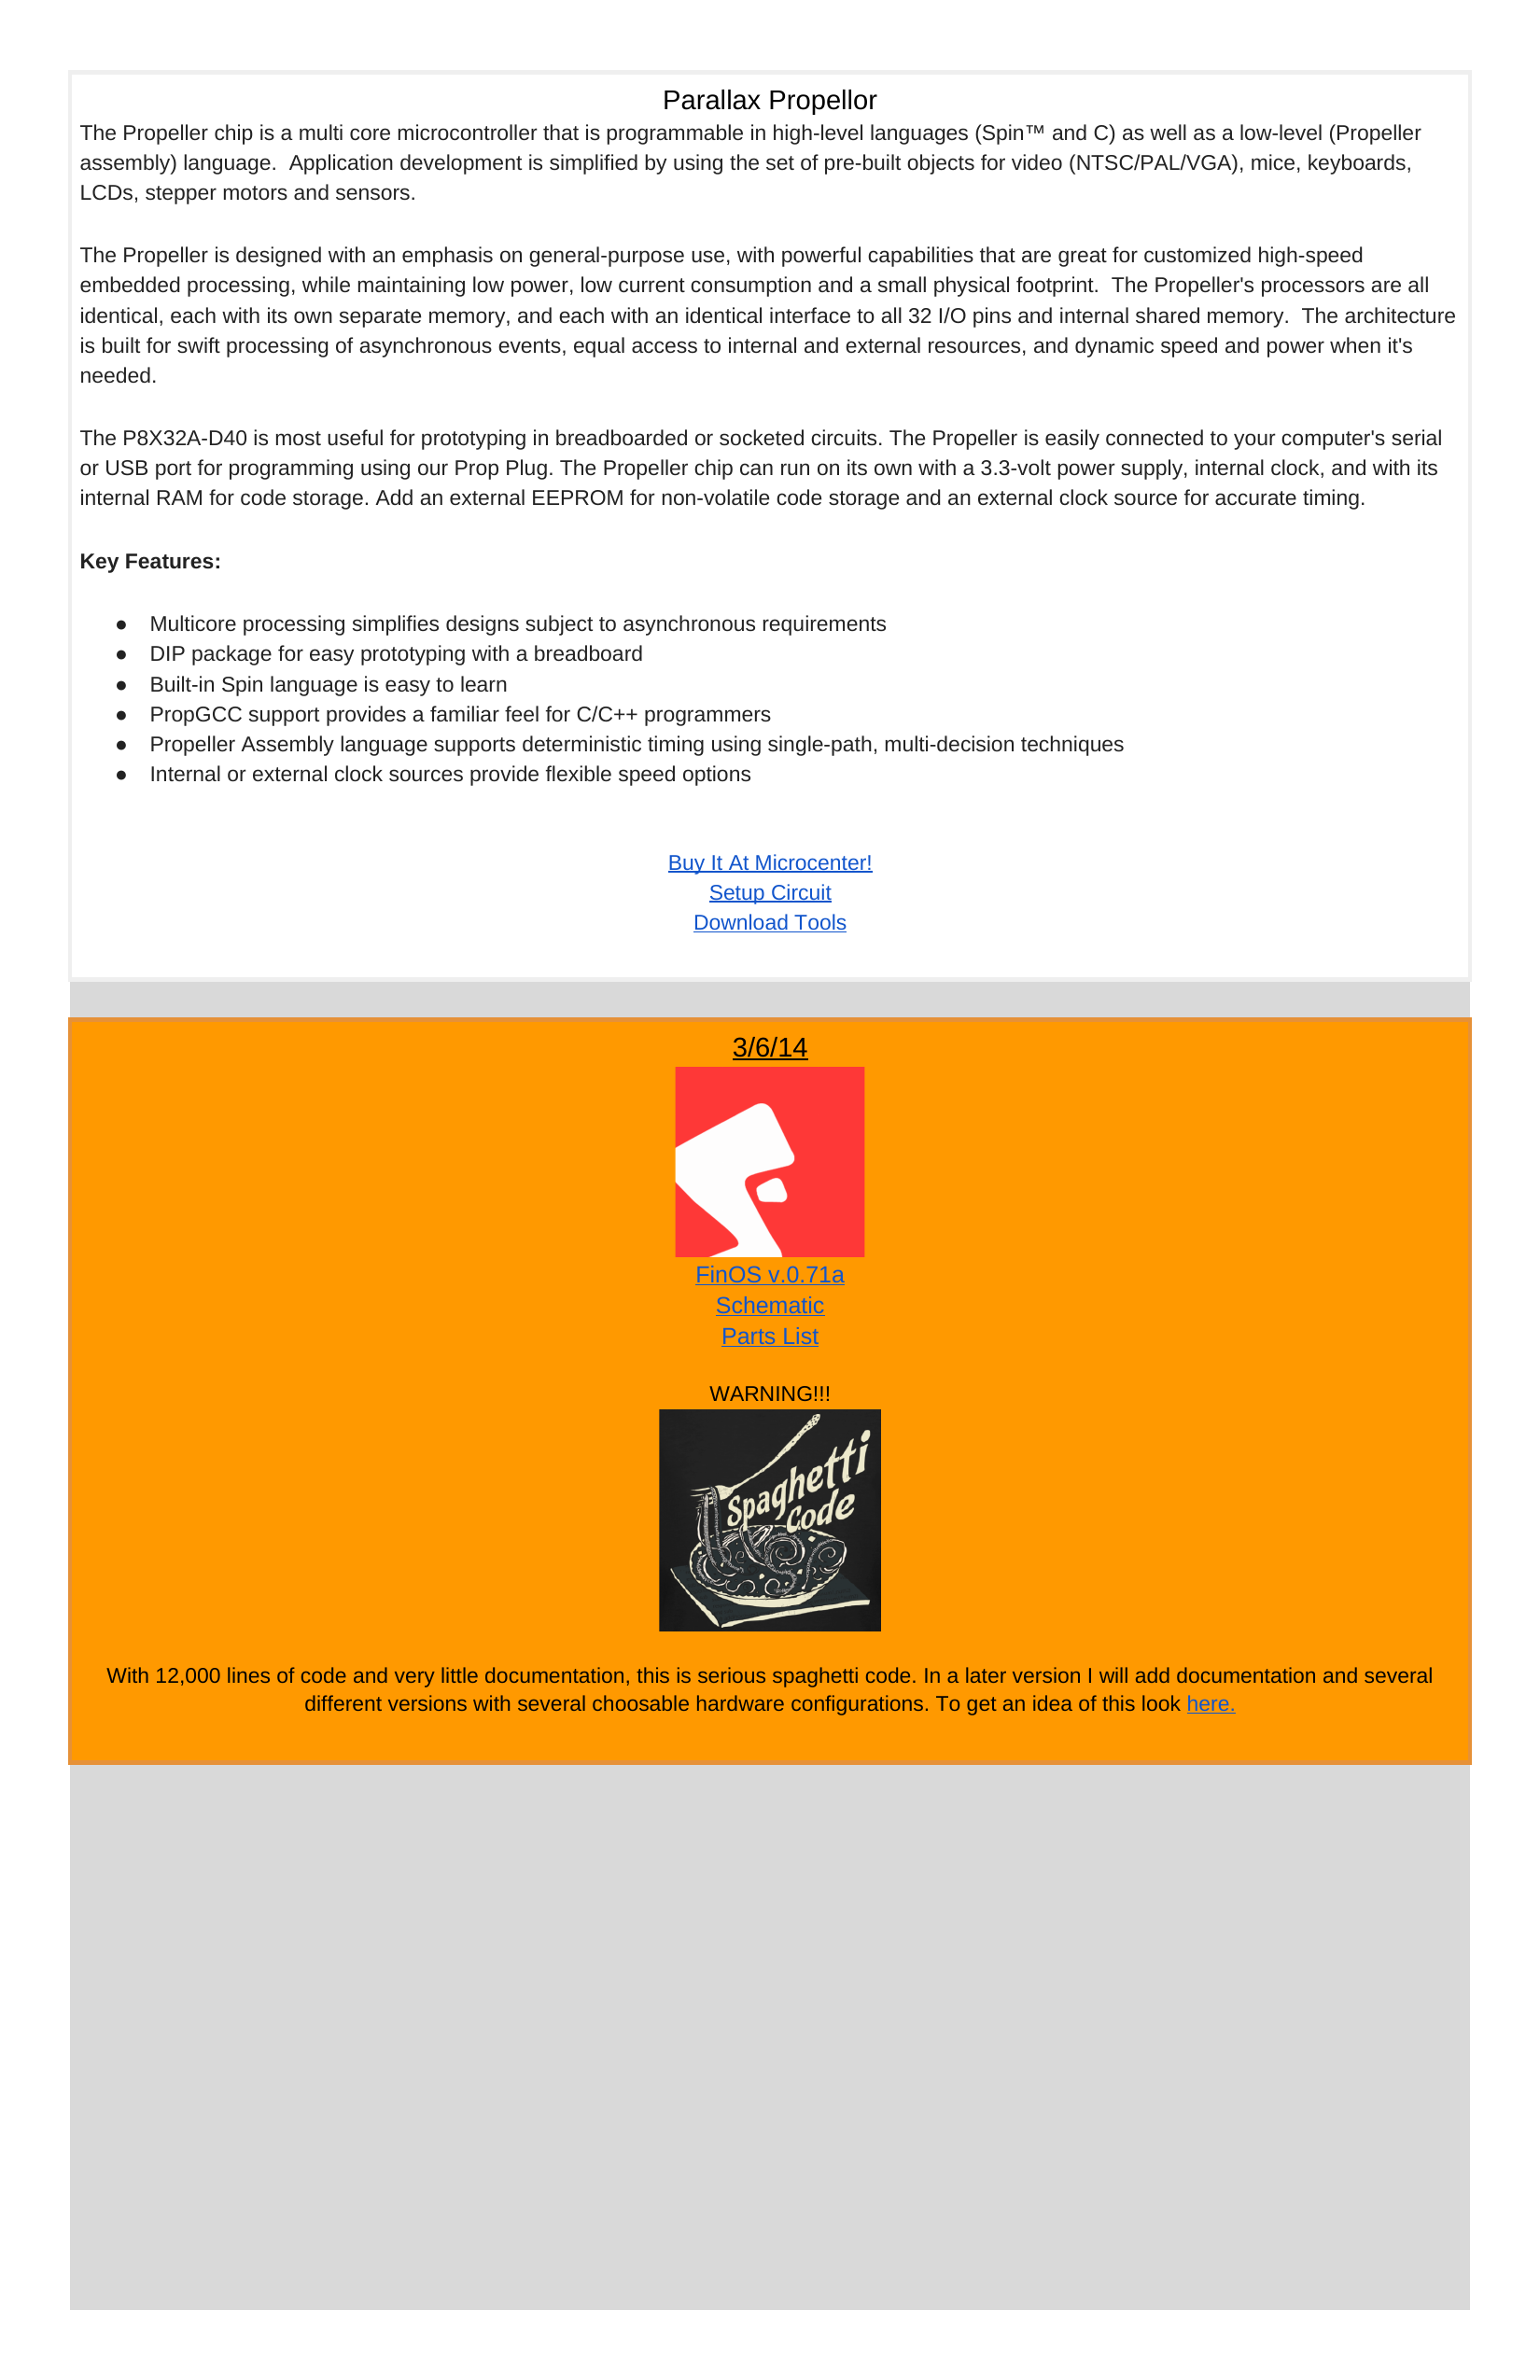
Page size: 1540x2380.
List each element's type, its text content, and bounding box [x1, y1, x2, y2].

picture [659, 1409, 881, 1631]
picture [675, 1067, 865, 1257]
table_header 3/6/14 FinOS v.0.71a Schematic Parts List WARNING!!! With 12,000 lines of code and very little documentation, this is serious spaghetti code. In a later version I will add documentation and several different versions with several choosable hardware configurations. To get an idea of this look here. [72, 1022, 1468, 1760]
table_header Parallax Propellor The Propeller chip is a multi core microcontroller that is programmable in high-level languages (Spin™ and C) as well as a low-level (Propeller assembly) language. Application development is simplified by using the set of pre-built objects for video (NTSC/PAL/VGA), mice, keyboards, LCDs, stepper motors and sensors. The Propeller is designed with an emphasis on general-purpose use, with powerful capabilities that are great for customized high-speed embedded processing, while maintaining low power, low current consumption and a small physical footprint. The Propeller's processors are all identical, each with its own separate memory, and each with an identical interface to all 32 I/O pins and internal shared memory. The architecture is built for swift processing of asynchronous events, equal access to internal and external resources, and dynamic speed and power when it's needed. The P8X32A-D40 is most useful for prototyping in breadboarded or socketed circuits. The Propeller is easily connected to your computer's serial or USB port for programming using our Prop Plug. The Propeller chip can run on its own with a 3.3-volt power supply, internal clock, and with its internal RAM for code storage. Add an external EEPROM for non-volatile code storage and an external clock source for accurate timing. Key Features: Multicore processing simplifies designs subject to asynchronous requirements DIP package for easy prototyping with a breadboard Built-in Spin language is easy to learn PropGCC support provides a familiar feel for C/C++ programmers Propeller Assembly language supports deterministic timing using single-path, multi-decision techniques Internal or external clock sources provide flexible speed options Buy It At Microcenter! Setup Circuit Download Tools [72, 75, 1468, 977]
